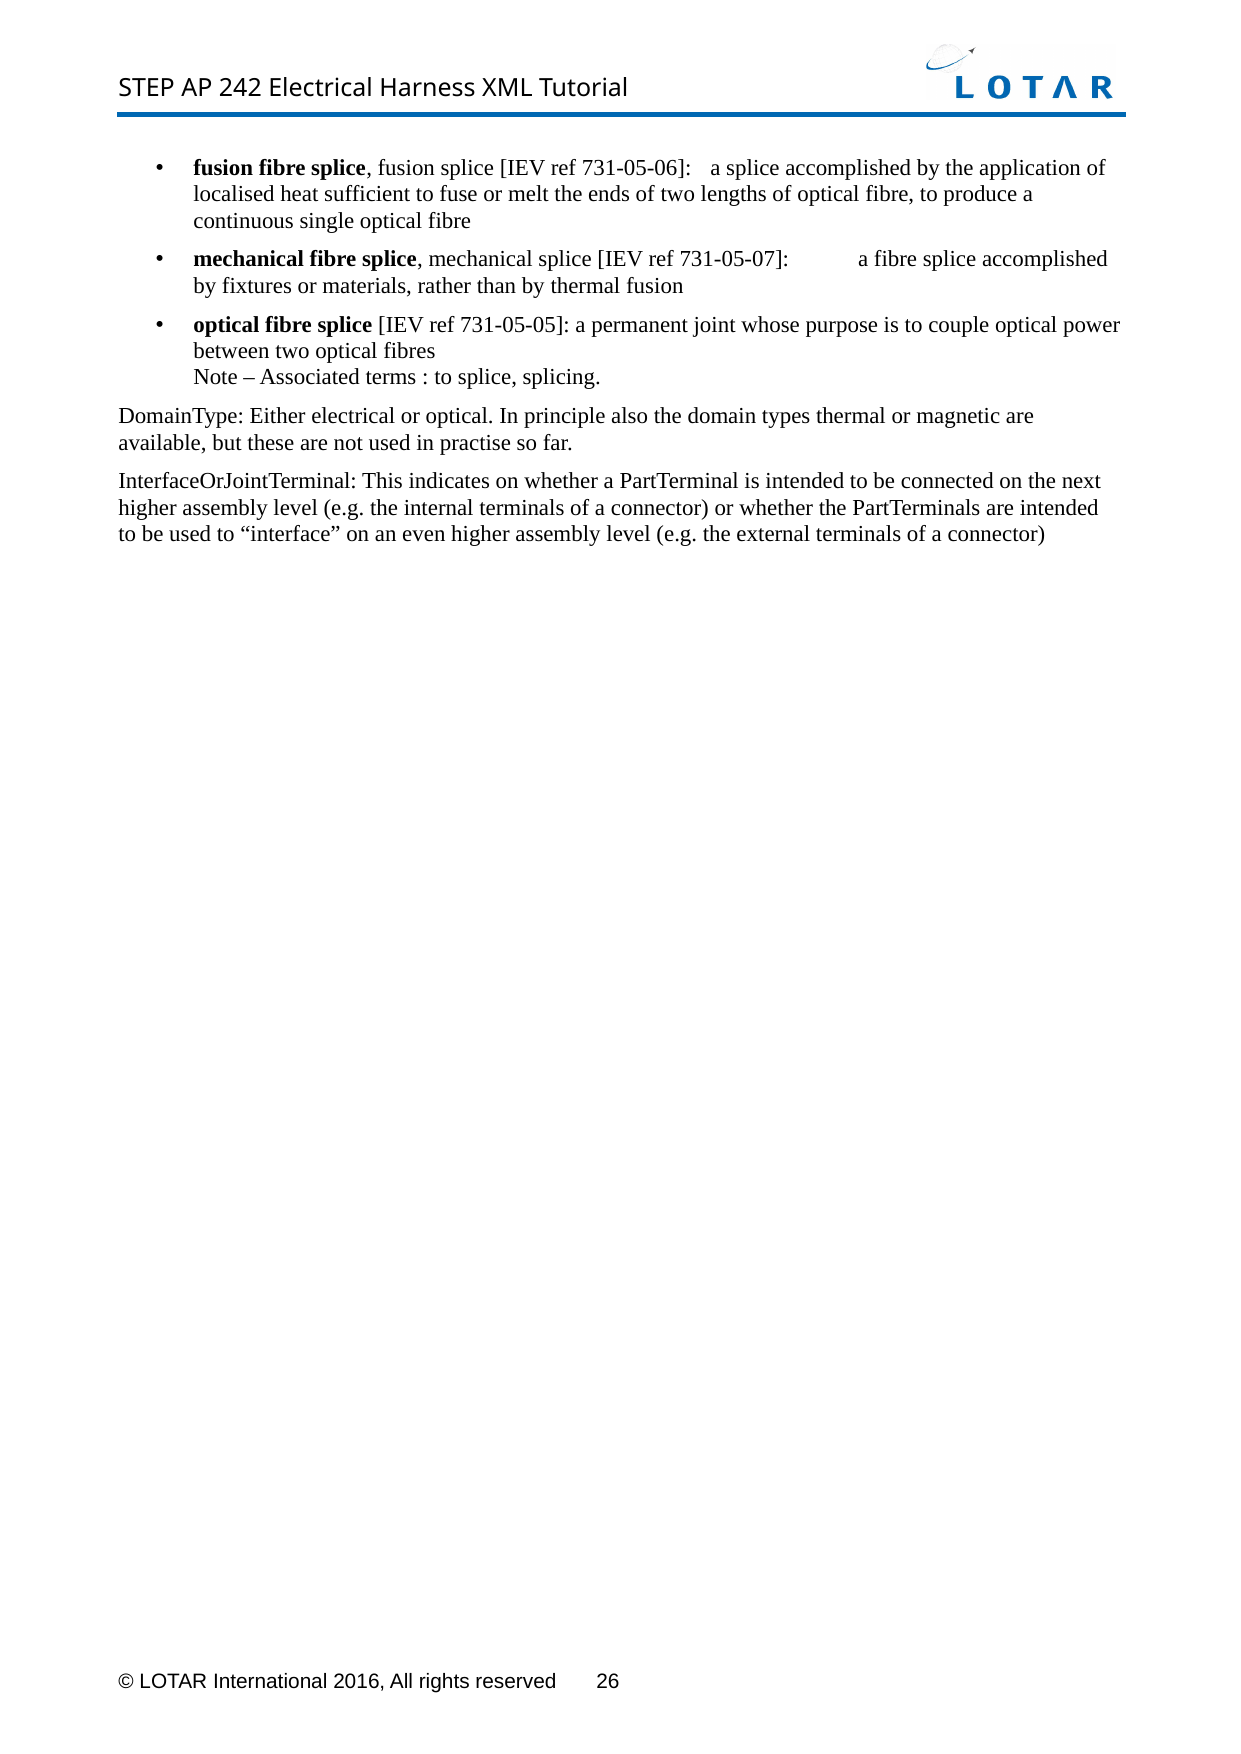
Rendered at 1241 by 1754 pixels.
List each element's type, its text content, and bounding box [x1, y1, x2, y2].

list mechanical fibre splice, mechanical splice [IEV ref 731-05-07]: a fibre splice accomplished by fixtures or materials, rather than by thermal fusion [156, 246, 1122, 298]
list fusion fibre splice, fusion splice [IEV ref 731-05-06]: a splice accomplished by the application of localised heat sufficient to fuse or melt the ends of two lengths of optical fibre, to produce a continuous single optical fibre [156, 154, 1122, 233]
text InterfaceOrJointTerminal: This indicates on whether a PartTerminal is intended to be connected on the next higher assembly level (e.g. the internal terminals of a connector) or whether the PartTerminals are intended to be used to “interface” on an even higher assembly level (e.g. the external terminals of a connector) [118, 467, 1122, 547]
list optical fibre splice [IEV ref 731-05-05]: a permanent joint whose purpose is to couple optical power between two optical fibres Note – Associated terms : to splice, splicing. [156, 311, 1122, 390]
text DomainType: Either electrical or optical. In principle also the domain types thermal or magnetic are available, but these are not used in practise so far. [118, 402, 1122, 455]
